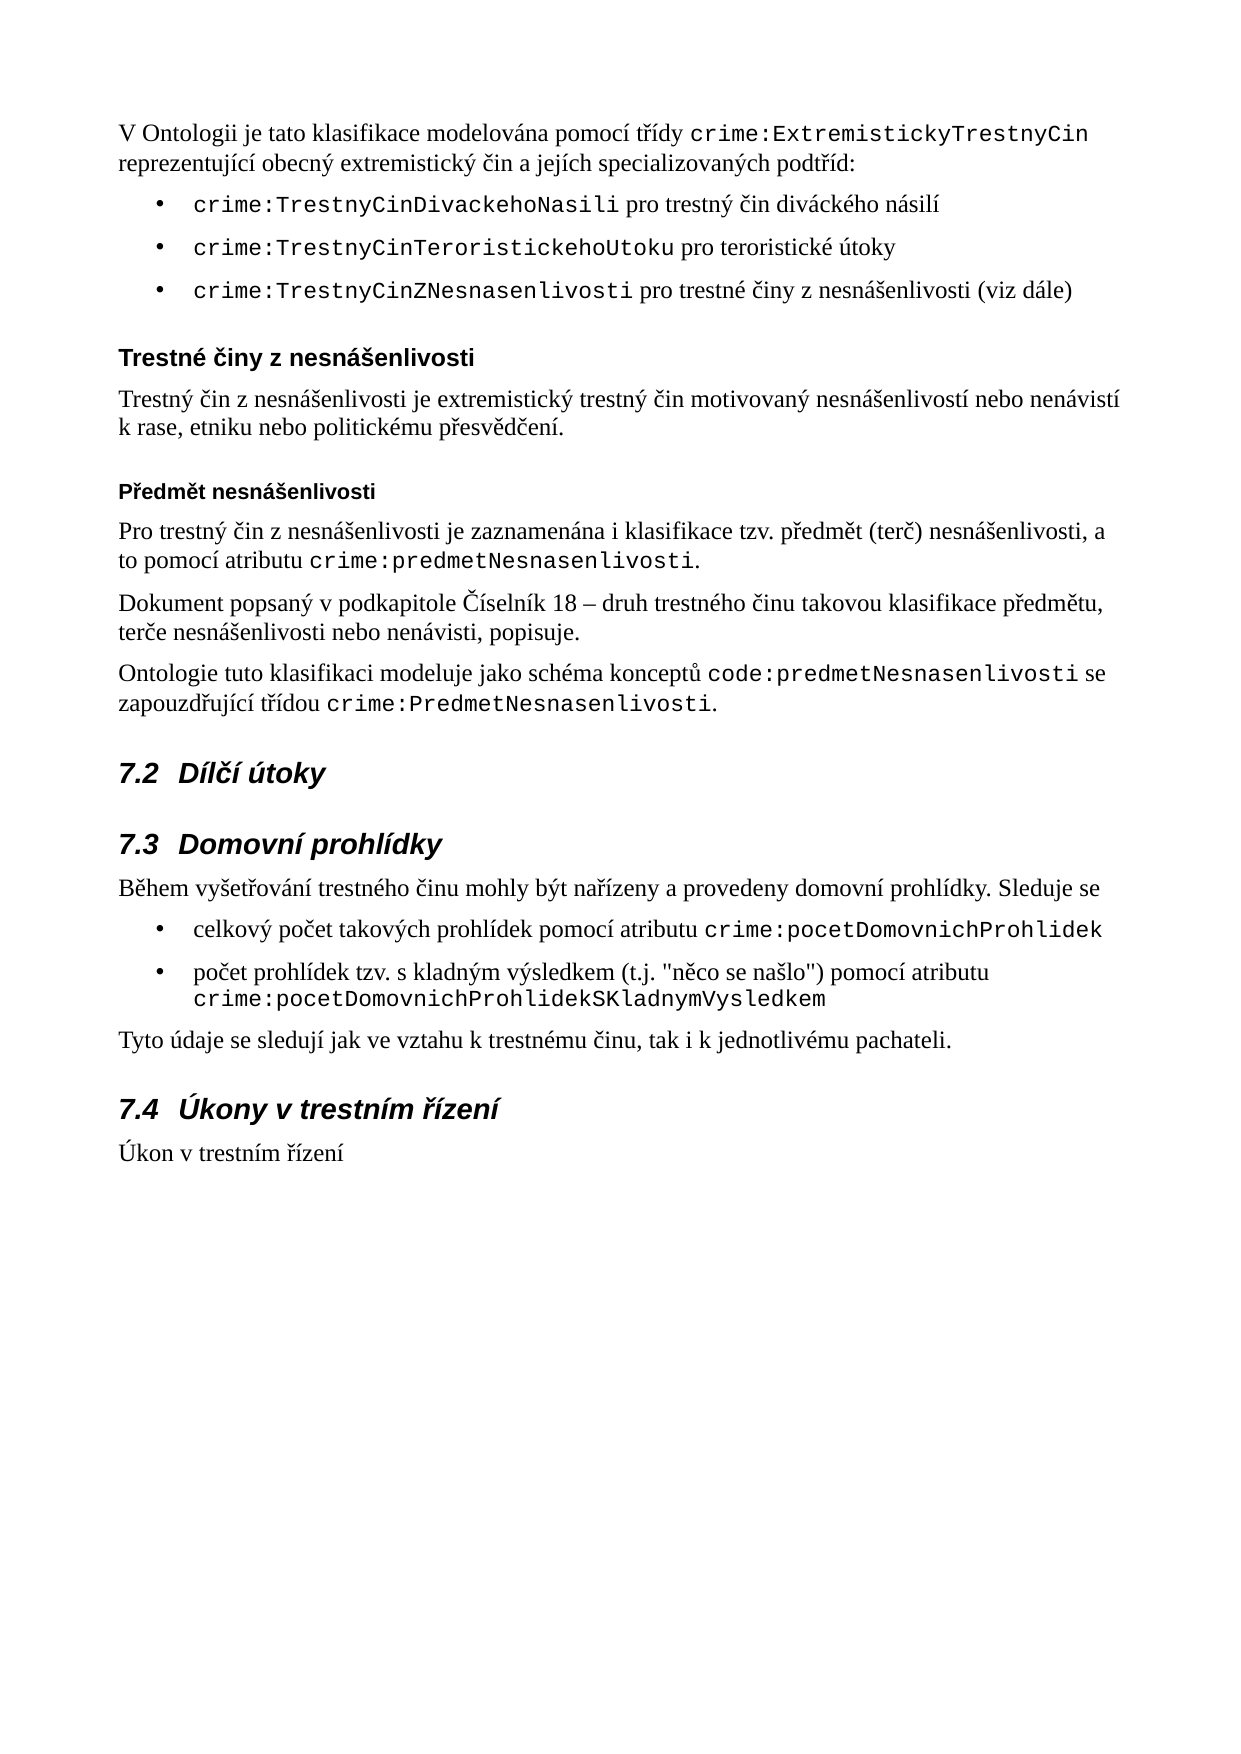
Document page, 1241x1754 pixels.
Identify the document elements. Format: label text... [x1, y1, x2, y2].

list počet prohlídek tzv. s kladným výsledkem (t.j. "něco se našlo") pomocí atributu crime:pocetDomovnichProhlidekSKladnymVysledkem [156, 957, 1122, 1013]
subtitle Dílčí útoky [118, 756, 1122, 789]
text Úkon v trestním řízení [118, 1138, 1122, 1167]
text Trestný čin z nesnášenlivosti je extremistický trestný čin motivovaný nesnášenlivostí nebo nenávistí k rase, etniku nebo politickému přesvědčení. [118, 384, 1122, 441]
text Během vyšetřování trestného činu mohly být nařízeny a provedeny domovní prohlídky. Sleduje se [118, 873, 1122, 902]
text Pro trestný čin z nesnášenlivosti je zaznamenána i klasifikace tzv. předmět (terč) nesnášenlivosti, a to pomocí atributu crime:predmetNesnasenlivosti. [118, 516, 1122, 575]
list crime:TrestnyCinDivackehoNasili pro trestný čin diváckého násilí [156, 189, 1122, 220]
text V Ontologii je tato klasifikace modelována pomocí třídy crime:ExtremistickyTrestnyCin reprezentující obecný extremistický čin a jejích specializovaných podtříd: [118, 118, 1122, 177]
subtitle Úkony v trestním řízení [118, 1092, 1122, 1125]
text Tyto údaje se sledují jak ve vztahu k trestnému činu, tak i k jednotlivému pachateli. [118, 1026, 1122, 1054]
subtitle Předmět nesnášenlivosti [118, 479, 1122, 504]
text Dokument popsaný v podkapitole Číselník 18 – druh trestného činu takovou klasifikace předmětu, terče nesnášenlivosti nebo nenávisti, popisuje. [118, 588, 1122, 645]
subtitle Domovní prohlídky [118, 827, 1122, 860]
text Ontologie tuto klasifikaci modeluje jako schéma konceptů code:predmetNesnasenlivosti se zapouzdřující třídou crime:PredmetNesnasenlivosti. [118, 658, 1122, 718]
list crime:TrestnyCinZNesnasenlivosti pro trestné činy z nesnášenlivosti (viz dále) [156, 275, 1122, 305]
list celkový počet takových prohlídek pomocí atributu crime:pocetDomovnichProhlidek [156, 914, 1122, 944]
list crime:TrestnyCinTeroristickehoUtoku pro teroristické útoky [156, 232, 1122, 262]
subtitle Trestné činy z nesnášenlivosti [118, 343, 1122, 371]
